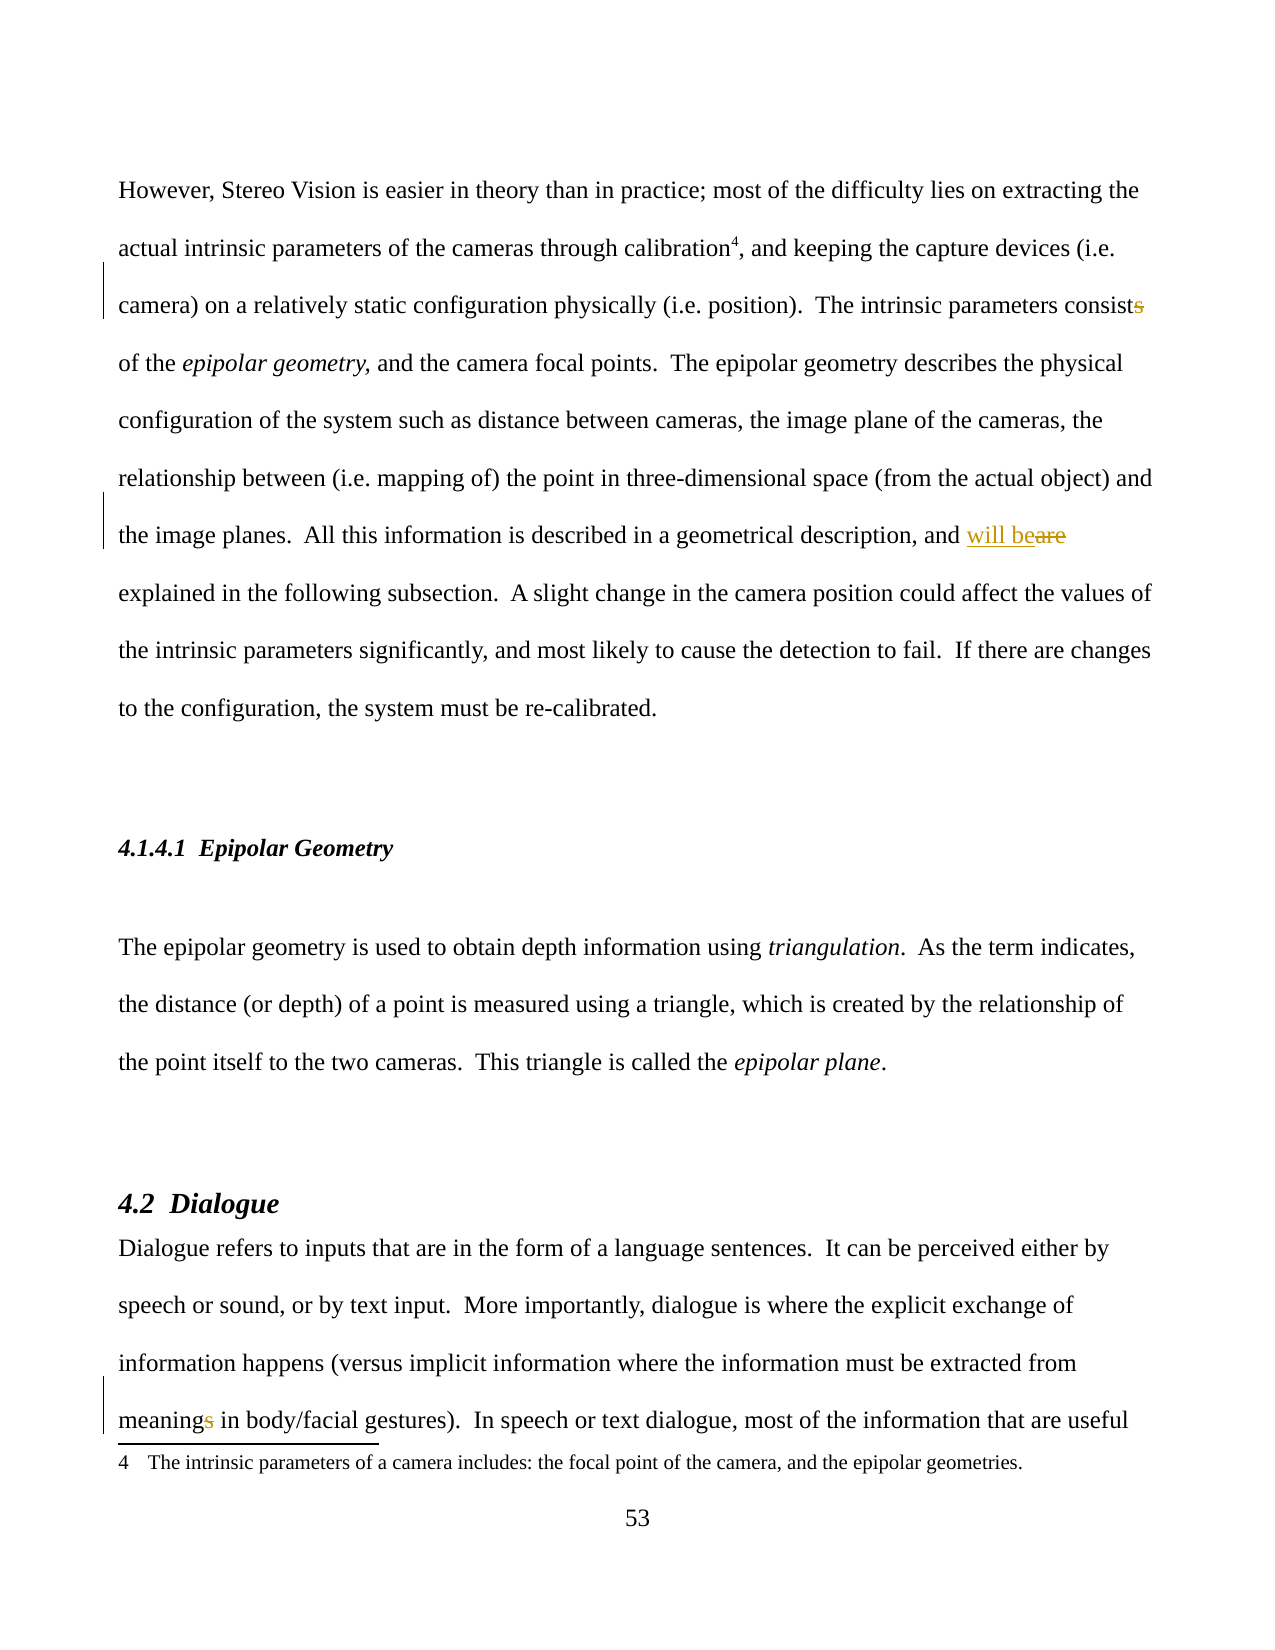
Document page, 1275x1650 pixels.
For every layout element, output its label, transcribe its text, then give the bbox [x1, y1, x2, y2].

text However, Stereo Vision is easier in theory than in practice; most of the difficulty lies on extracting the actual intrinsic parameters of the cameras through calibration, and keeping the capture devices (i.e. camera) on a relatively static configuration physically (i.e. position). The intrinsic parameters consist of the epipolar geometry, and the camera focal points. The epipolar geometry describes the physical configuration of the system such as distance between cameras, the image plane of the cameras, the relationship between (i.e. mapping of) the point in three-dimensional space (from the actual object) and the image planes. All this information is described in a geometrical description, and will be explained in the following subsection. A slight change in the camera position could affect the values of the intrinsic parameters significantly, and most likely to cause the detection to fail. If there are changes to the configuration, the system must be re-calibrated. [118, 176, 1157, 722]
text The intrinsic parameters of a camera includes: the focal point of the camera, and the epipolar geometries. [118, 1449, 1157, 1474]
text Dialogue refers to inputs that are in the form of a language sentences. It can be perceived either by speech or sound, or by text input. More importantly, dialogue is where the explicit exchange of information happens (versus implicit information where the information must be extracted from meaning in body/facial gestures). In speech or text dialogue, most of the information that are useful [118, 1233, 1157, 1434]
text The epipolar geometry is used to obtain depth information using triangulation. As the term indicates, the distance (or depth) of a point is measured using a triangle, which is created by the relationship of the point itself to the two cameras. This triangle is called the epipolar plane. [118, 932, 1157, 1075]
subtitle 4.2 Dialogue [118, 1187, 1157, 1220]
subtitle 4.1.4.1 Epipolar Geometry [118, 833, 1157, 862]
